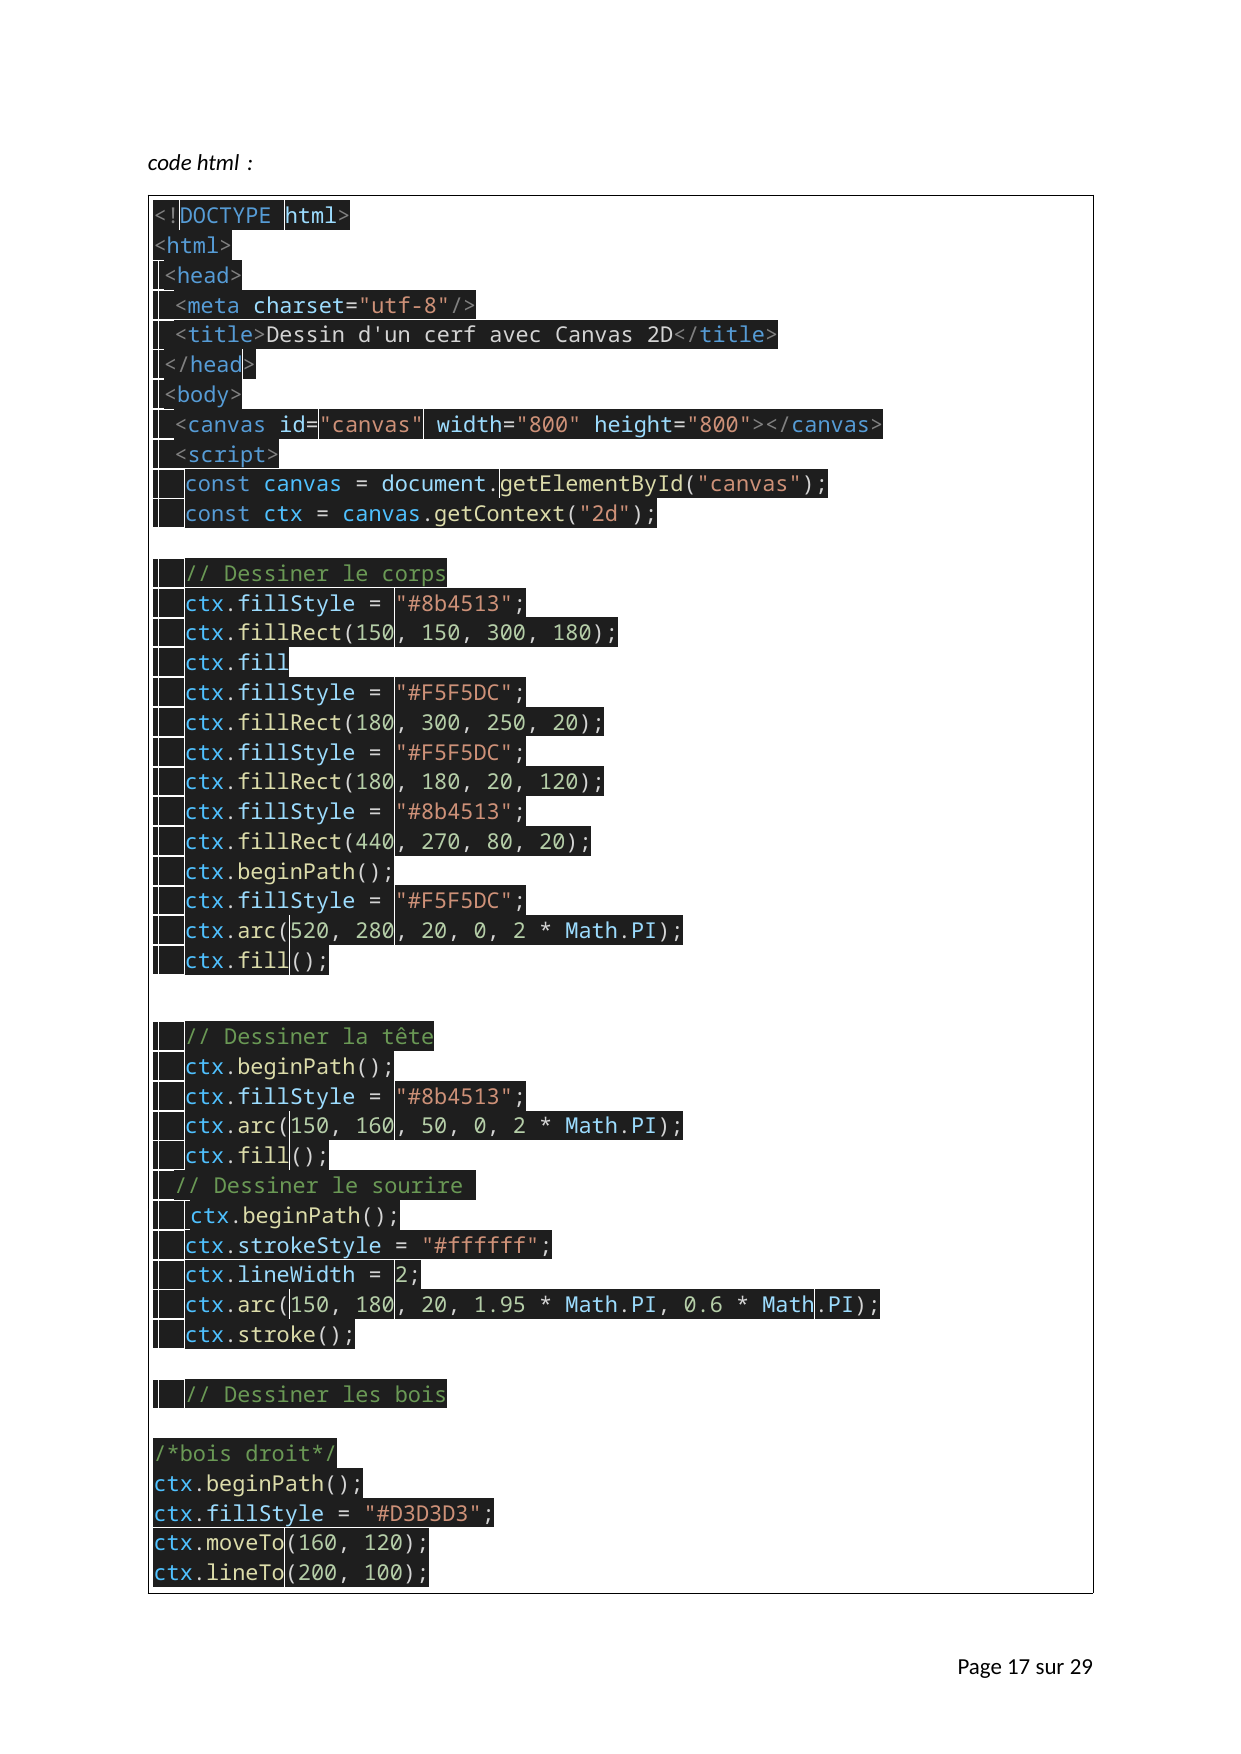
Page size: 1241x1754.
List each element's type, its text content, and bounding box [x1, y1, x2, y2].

text code html : [148, 148, 1093, 176]
table_header <!DOCTYPE html> <html> <head> <meta charset="utf-8"/> <title>Dessin d'un cerf avec Canvas 2D</title> </head> <body> <canvas id="canvas" width="800" height="800"></canvas> <script> const canvas = document.getElementById("canvas"); const ctx = canvas.getContext("2d"); // Dessiner le corps ctx.fillStyle = "#8b4513"; ctx.fillRect(150, 150, 300, 180); ctx.fill ctx.fillStyle = "#F5F5DC"; ctx.fillRect(180, 300, 250, 20); ctx.fillStyle = "#F5F5DC"; ctx.fillRect(180, 180, 20, 120); ctx.fillStyle = "#8b4513"; ctx.fillRect(440, 270, 80, 20); ctx.beginPath(); ctx.fillStyle = "#F5F5DC"; ctx.arc(520, 280, 20, 0, 2 * Math.PI); ctx.fill(); // Dessiner la tête ctx.beginPath(); ctx.fillStyle = "#8b4513"; ctx.arc(150, 160, 50, 0, 2 * Math.PI); ctx.fill(); // Dessiner le sourire ctx.beginPath(); ctx.strokeStyle = "#ffffff"; ctx.lineWidth = 2; ctx.arc(150, 180, 20, 1.95 * Math.PI, 0.6 * Math.PI); ctx.stroke(); // Dessiner les bois /*bois droit*/ ctx.beginPath(); ctx.fillStyle = "#D3D3D3"; ctx.moveTo(160, 120); ctx.lineTo(200, 100); [149, 196, 1093, 1593]
